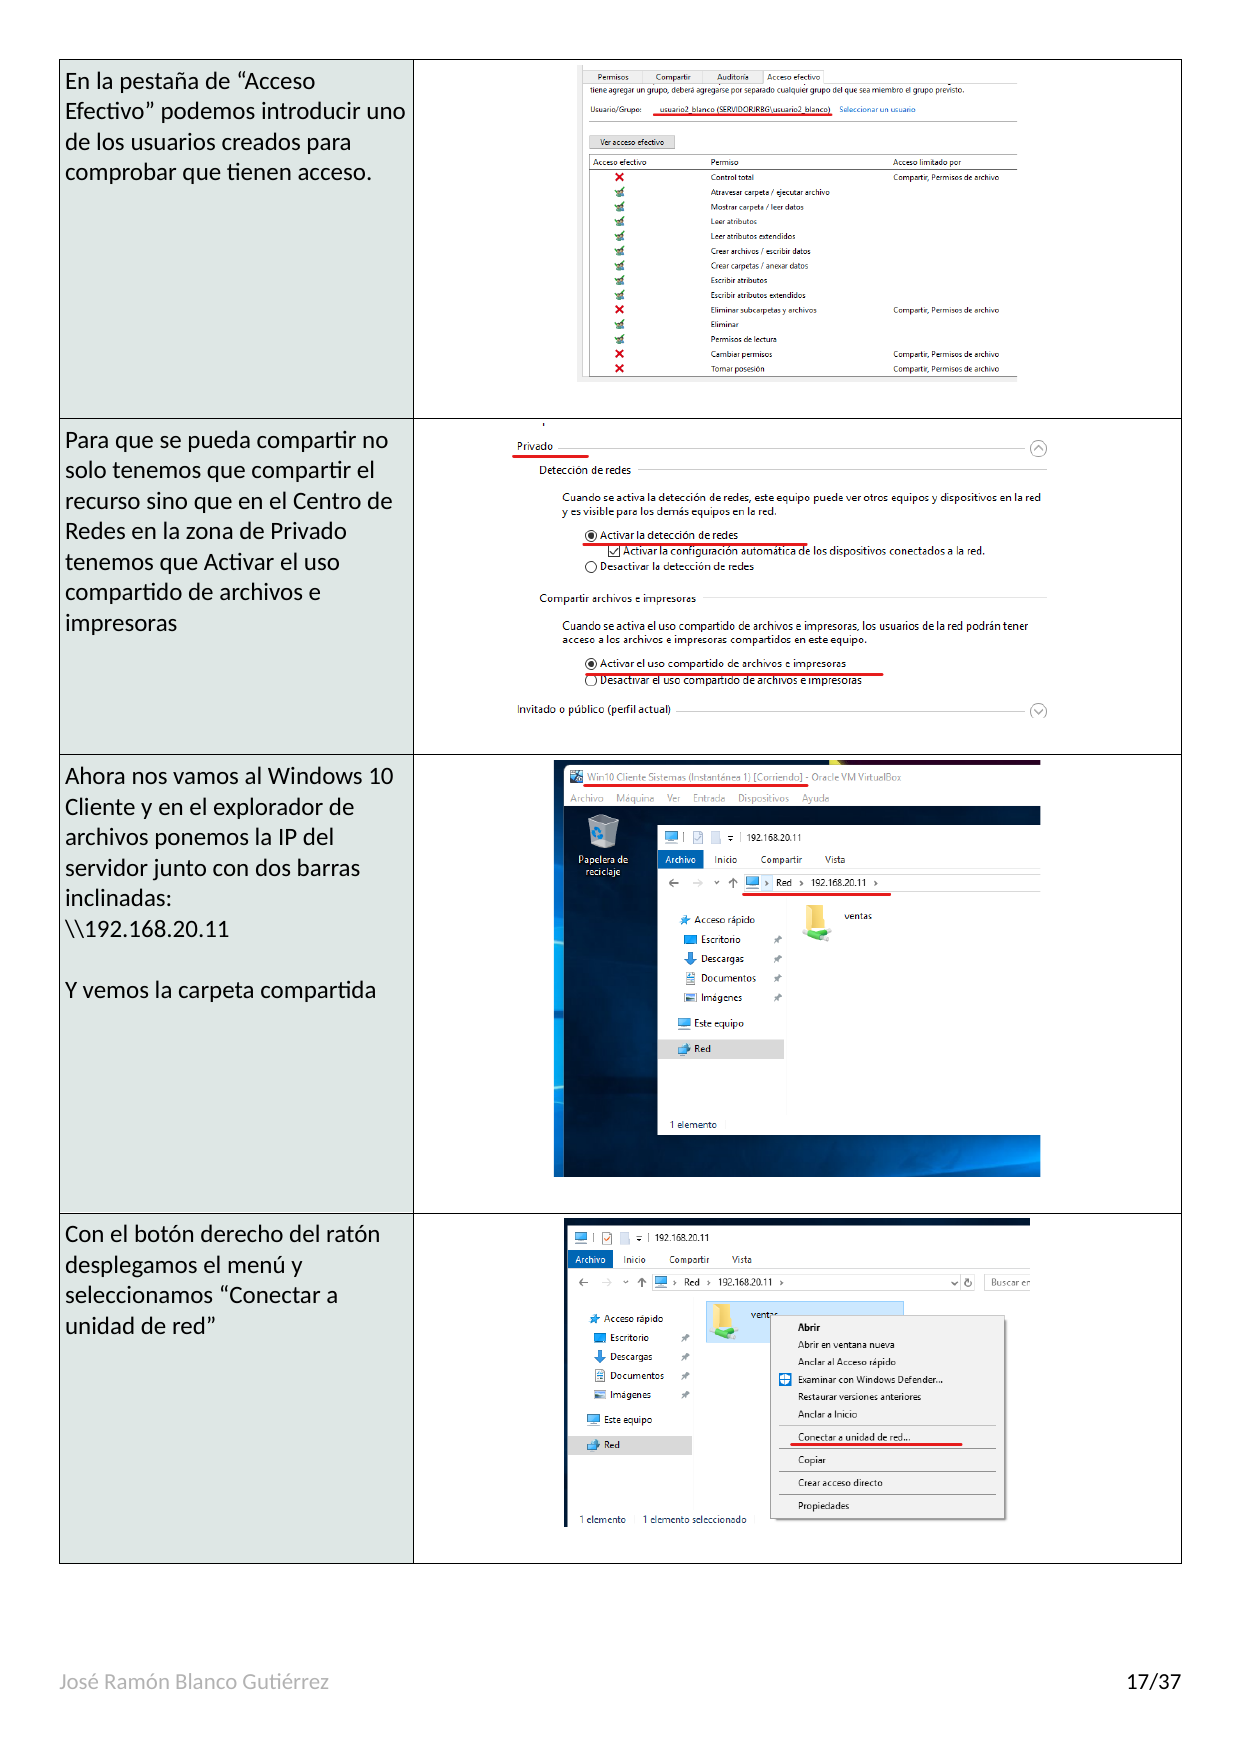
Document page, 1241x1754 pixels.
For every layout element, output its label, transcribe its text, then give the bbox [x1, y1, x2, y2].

table_cell En la pestaña de “Acceso Efectivo” podemos introducir uno de los usuarios creados para comprobar que tienen acceso. [60, 60, 413, 418]
picture [577, 65, 1018, 382]
picture [564, 1218, 1030, 1527]
table_cell Con el botón derecho del ratón desplegamos el menú y seleccionamos “Conectar a unidad de red” [60, 1214, 413, 1563]
table_cell [414, 755, 1181, 1212]
table_cell [414, 60, 1181, 418]
table_cell Para que se pueda compartir no solo tenemos que compartir el recurso sino que en el Centro de Redes en la zona de Privado tenemos que Activar el uso compartido de archivos e impresoras [60, 419, 413, 754]
table_cell [414, 419, 1181, 754]
table_cell [414, 1214, 1181, 1563]
picture [553, 760, 1041, 1177]
table_cell Ahora nos vamos al Windows 10 Cliente y en el explorador de archivos ponemos la IP del servidor junto con dos barras inclinadas: \\192.168.20.11 Y vemos la carpeta compartida [60, 755, 413, 1212]
picture [486, 423, 1108, 718]
